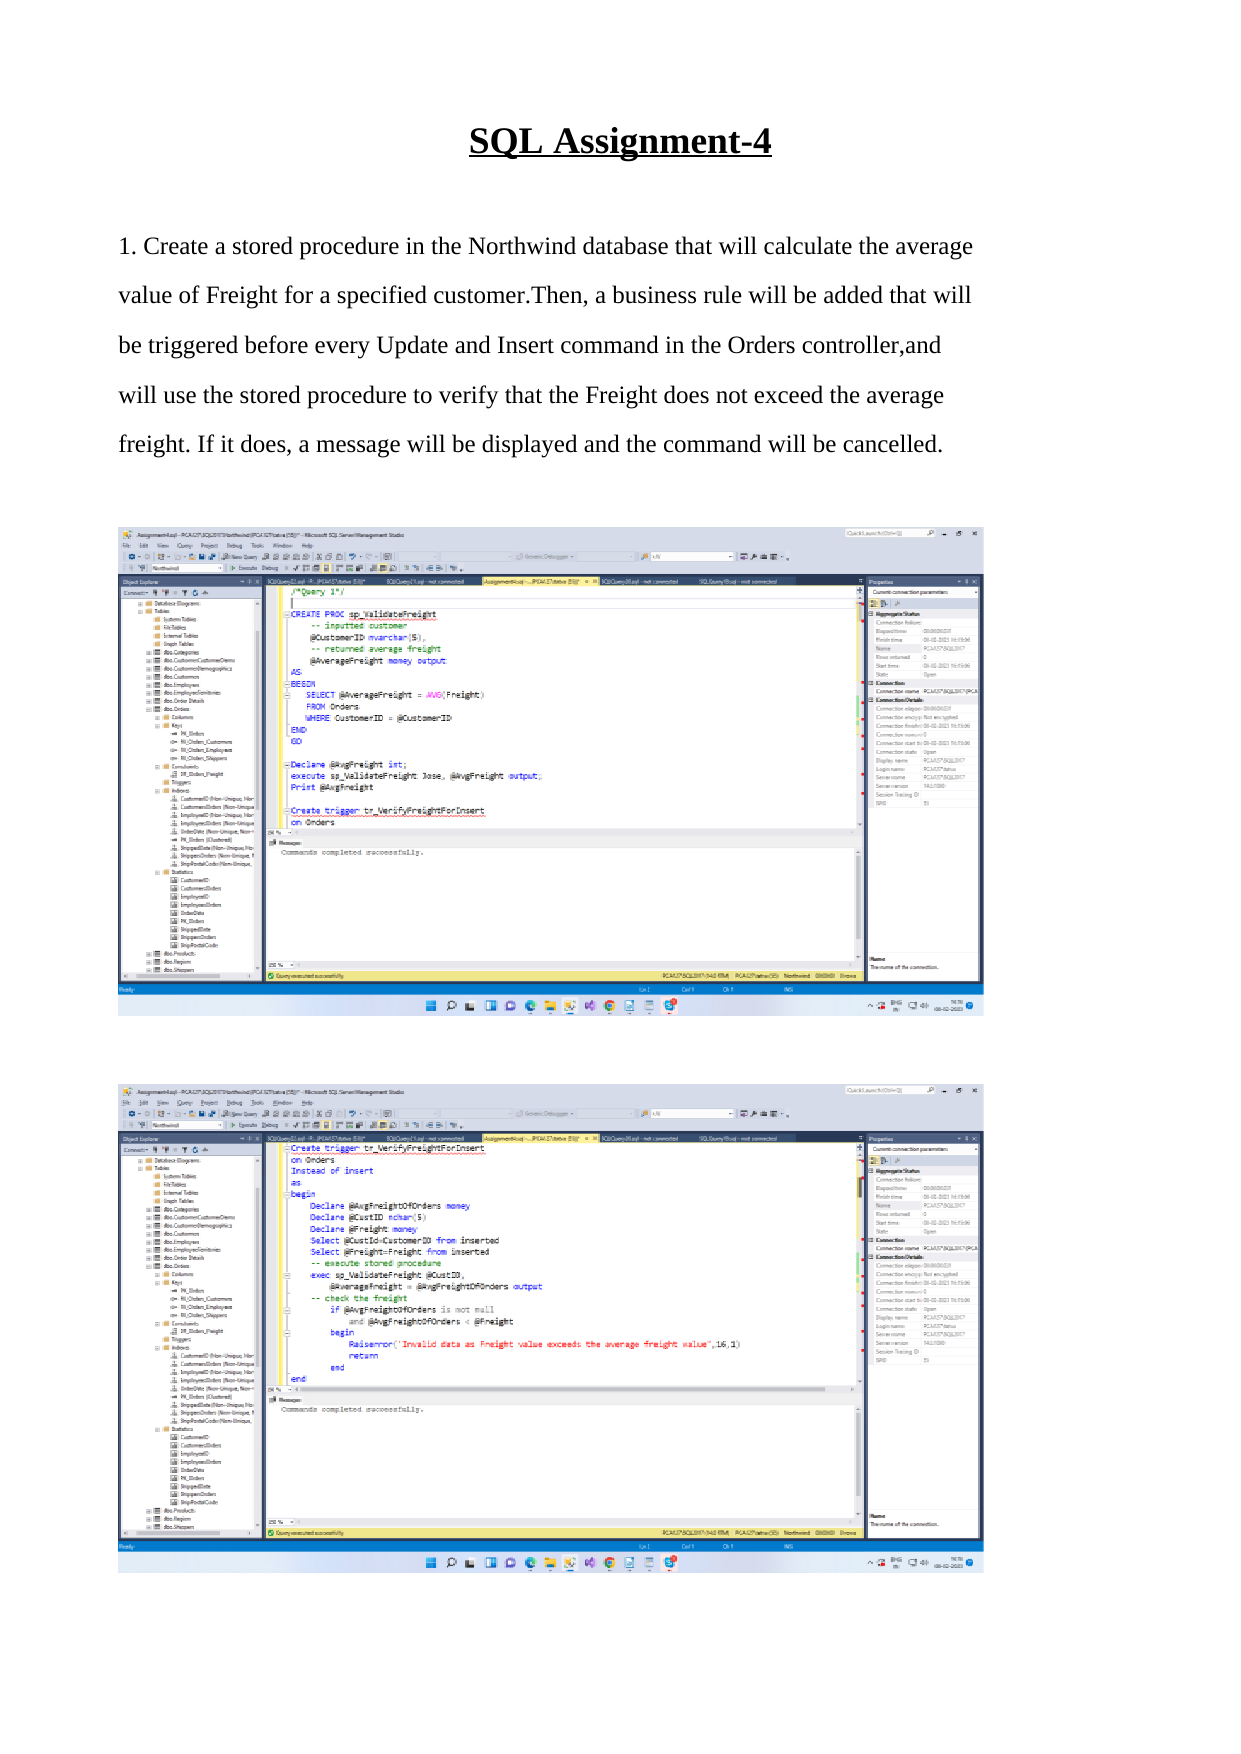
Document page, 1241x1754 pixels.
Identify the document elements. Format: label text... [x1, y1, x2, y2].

text value of Freight for a specified customer.Then, a business rule will be added that will [118, 281, 1122, 309]
text be triggered before every Update and Insert command in the Orders controller,and [118, 330, 1122, 359]
text freight. If it does, a message will be displayed and the command will be cancelled. [118, 429, 1122, 458]
text 1. Create a stored procedure in the Northwind database that will calculate the average [118, 231, 1122, 260]
text will use the stored procedure to verify that the Freight does not exceed the average [118, 380, 1122, 408]
text SQL Assignment-4 [118, 118, 1122, 161]
